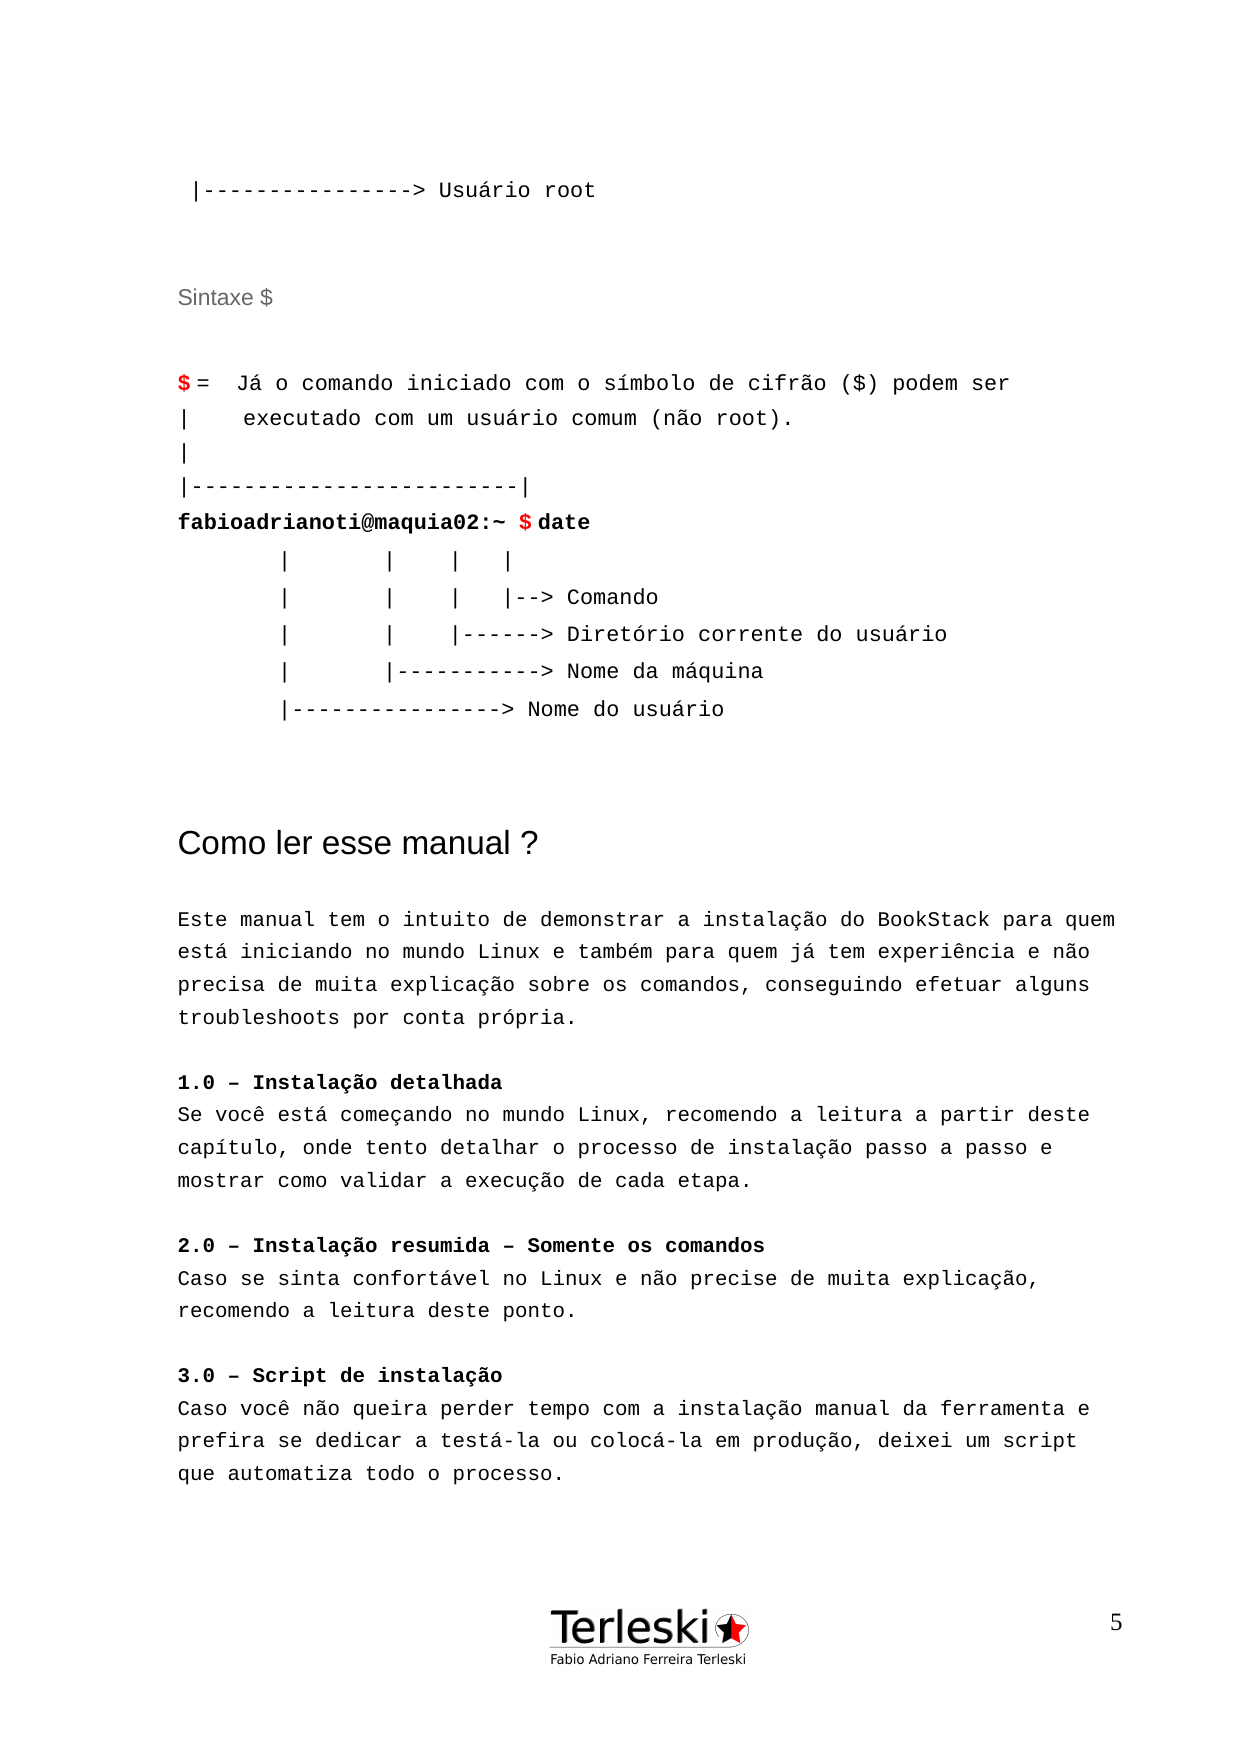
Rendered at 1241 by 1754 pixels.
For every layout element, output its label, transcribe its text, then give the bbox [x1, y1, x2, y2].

text | | | |--> Comando [266, 584, 1122, 611]
text |-------------------------| [177, 475, 1122, 500]
text 2.0 – Instalação resumida – Somente os comandos [177, 1235, 1122, 1258]
text $ = Já o comando iniciado com o símbolo de cifrão ($) podem ser [177, 369, 1122, 397]
subtitle Como ler esse manual ? [177, 823, 1122, 862]
text | executado com um usuário comum (não root). [177, 407, 1122, 432]
text | | | | [266, 547, 1122, 574]
text | | |------> Diretório corrente do usuário [266, 621, 1122, 648]
text |----------------> Nome do usuário [266, 696, 1122, 723]
text Caso se sinta confortável no Linux e não precise de muita explicação, recomendo a leitura deste ponto. [177, 1267, 1122, 1324]
text 3.0 – Script de instalação [177, 1365, 1122, 1389]
text fabioadrianoti@maquia02:~ $ date [177, 509, 1122, 536]
text Caso você não queira perder tempo com a instalação manual da ferramenta e prefira se dedicar a testá-la ou colocá-la em produção, deixei um script que automatiza todo o processo. [177, 1398, 1122, 1487]
text Se você está começando no mundo Linux, recomendo a leitura a partir deste capítulo, onde tento detalhar o processo de instalação passo a passo e mostrar como validar a execução de cada etapa. [177, 1104, 1122, 1193]
text 1.0 – Instalação detalhada [177, 1072, 1122, 1096]
text | [177, 441, 1122, 466]
text | |-----------> Nome da máquina [266, 658, 1122, 686]
text Sintaxe $ [177, 284, 1122, 310]
picture [549, 1607, 750, 1667]
text Este manual tem o intuito de demonstrar a instalação do BookStack para quem está iniciando no mundo Linux e também para quem já tem experiência e não precisa de muita explicação sobre os comandos, conseguindo efetuar alguns troubleshoots por conta própria. [177, 909, 1122, 1030]
text |----------------> Usuário root [177, 177, 1122, 204]
